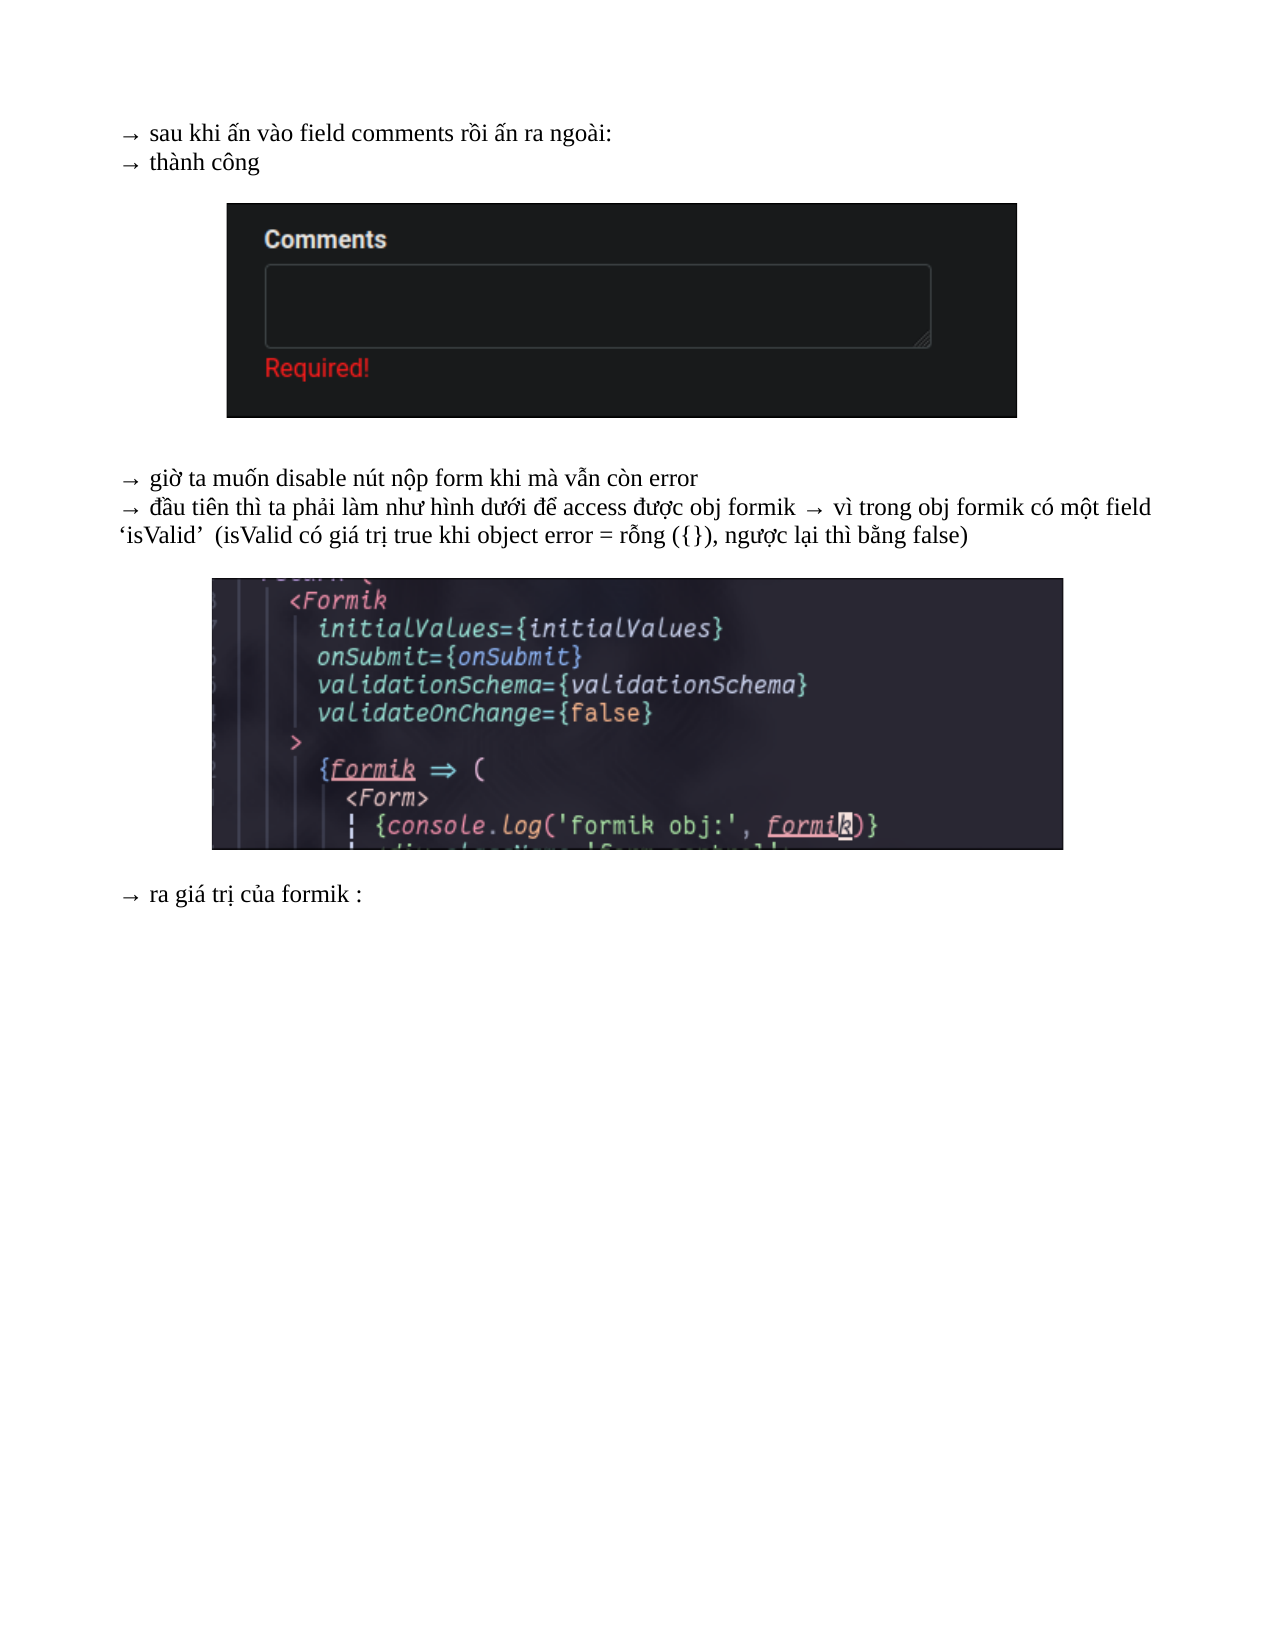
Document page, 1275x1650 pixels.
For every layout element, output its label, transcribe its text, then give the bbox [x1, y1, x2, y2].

text → sau khi ấn vào field comments rồi ấn ra ngoài: [118, 118, 1157, 147]
text → thành công [118, 147, 1157, 176]
text → ra giá trị của formik : [118, 879, 1157, 907]
picture [226, 203, 1018, 418]
text → giờ ta muốn disable nút nộp form khi mà vẫn còn error [118, 463, 1157, 492]
picture [211, 578, 1064, 850]
text → đầu tiên thì ta phải làm như hình dưới để access được obj formik → vì trong obj formik có một field ‘isValid’ (isValid có giá trị true khi object error = rỗng ({}), ngược lại thì bằng false) [118, 492, 1157, 549]
